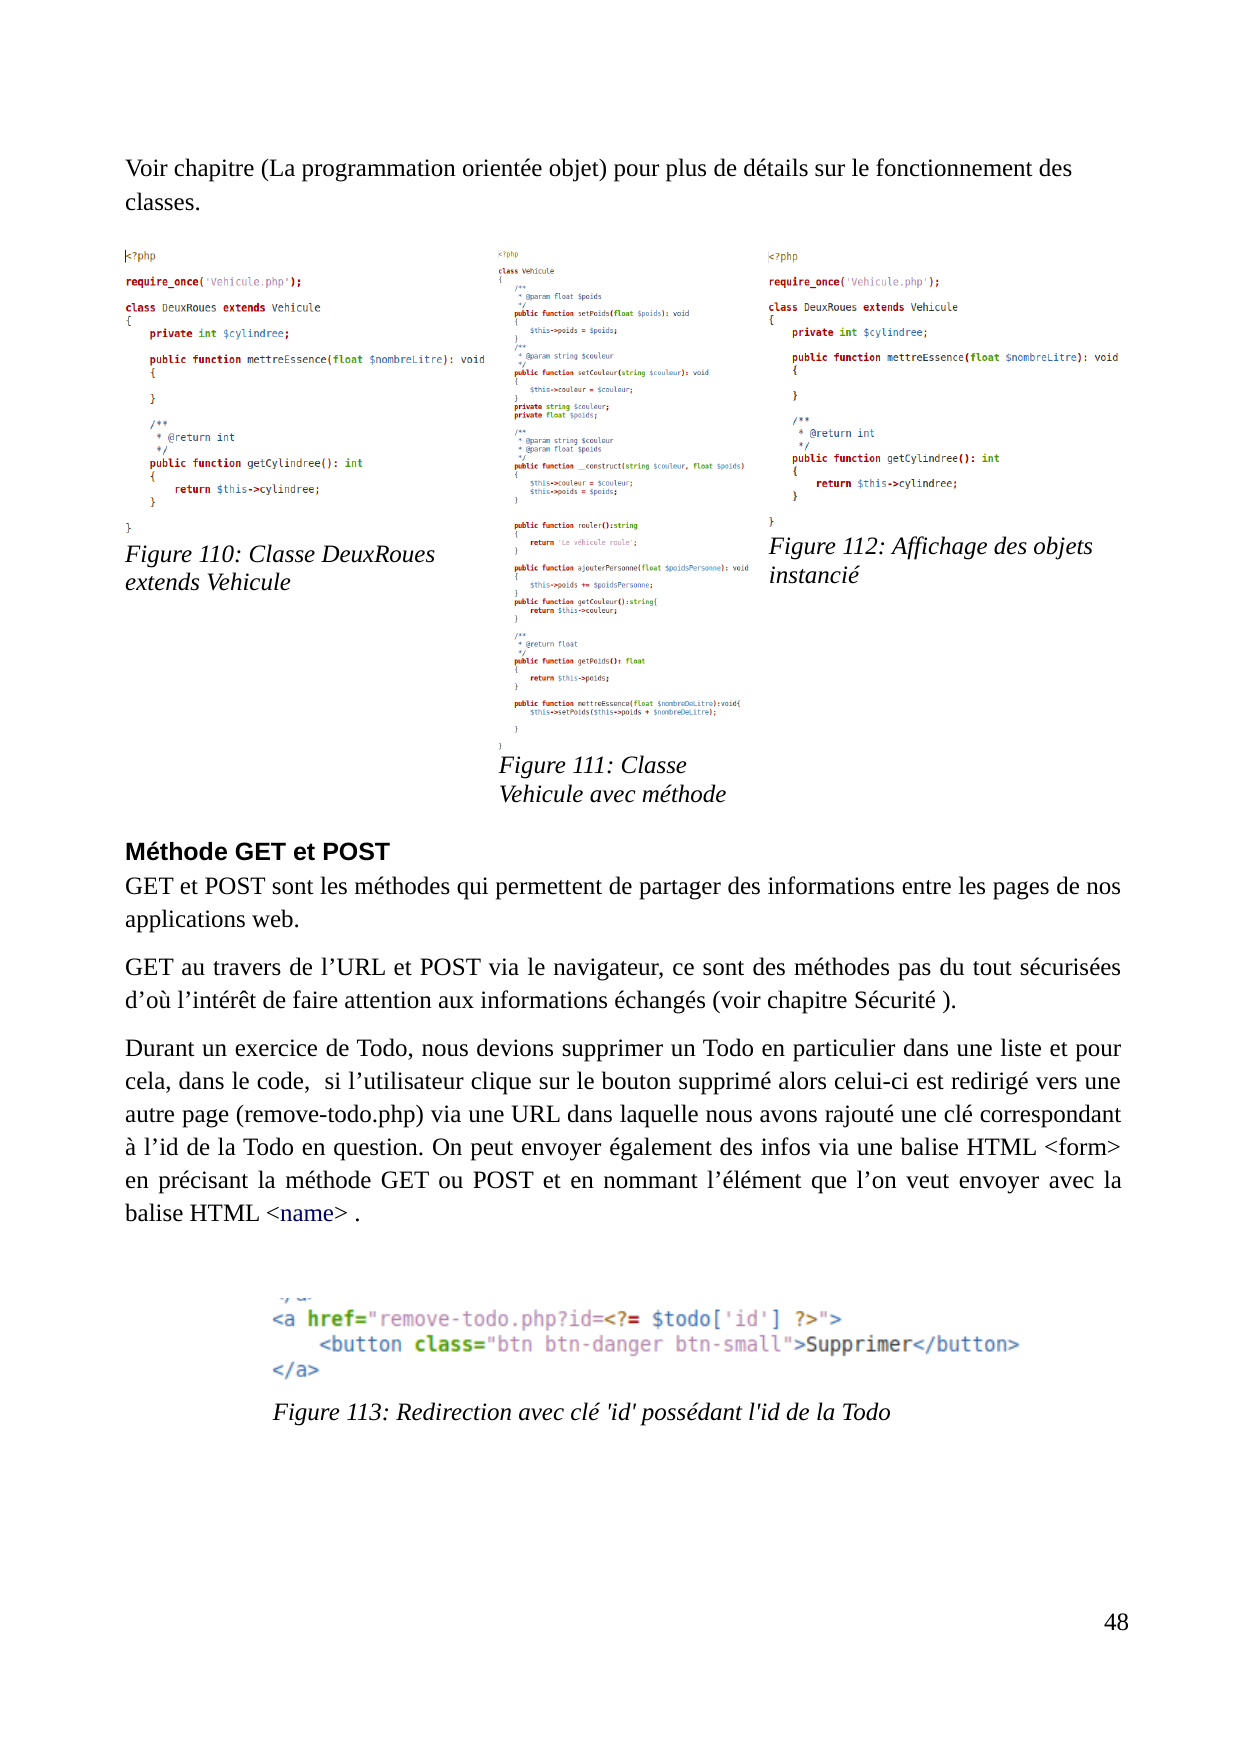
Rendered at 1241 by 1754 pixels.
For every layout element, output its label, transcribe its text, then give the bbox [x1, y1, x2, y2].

text Figure 111: Classe Vehicule avec méthode [499, 751, 749, 808]
picture [498, 250, 750, 751]
text GET au travers de l’URL et POST via le navigateur, ce sont des méthodes pas du tout sécurisées d’où l’intérêt de faire attention aux informations échangés (voir chapitre Sécurité ). [125, 952, 1123, 1014]
text Figure 110: Classe DeuxRoues extends Vehicule [125, 539, 489, 596]
picture [272, 1298, 1030, 1386]
subtitle Méthode GET et POST [125, 238, 1123, 865]
picture [768, 251, 1123, 532]
text Durant un exercice de Todo, nous devions supprimer un Todo en particulier dans une liste et pour cela, dans le code, si l’utilisateur clique sur le bouton supprimé alors celui-ci est redirigé vers une autre page (remove-todo.php) via une URL dans laquelle nous avons rajouté une clé correspondant à l’id de la Todo en question. On peut envoyer également des infos via une balise HTML <form> en précisant la méthode GET ou POST et en nommant l’élément que l’on veut envoyer avec la balise HTML <name> . [125, 1033, 1123, 1227]
text Voir chapitre (La programmation orientée objet) pour plus de détails sur le fonctionnement des classes. [125, 153, 1123, 215]
text GET et POST sont les méthodes qui permettent de partager des informations entre les pages de nos applications web. [125, 871, 1123, 933]
text [273, 1287, 1029, 1298]
text Figure 112: Affichage des objets instancié [769, 532, 1123, 589]
picture [125, 250, 490, 539]
text Figure 113: Redirection avec clé 'id' possédant l'id de la Todo [273, 1386, 1029, 1426]
